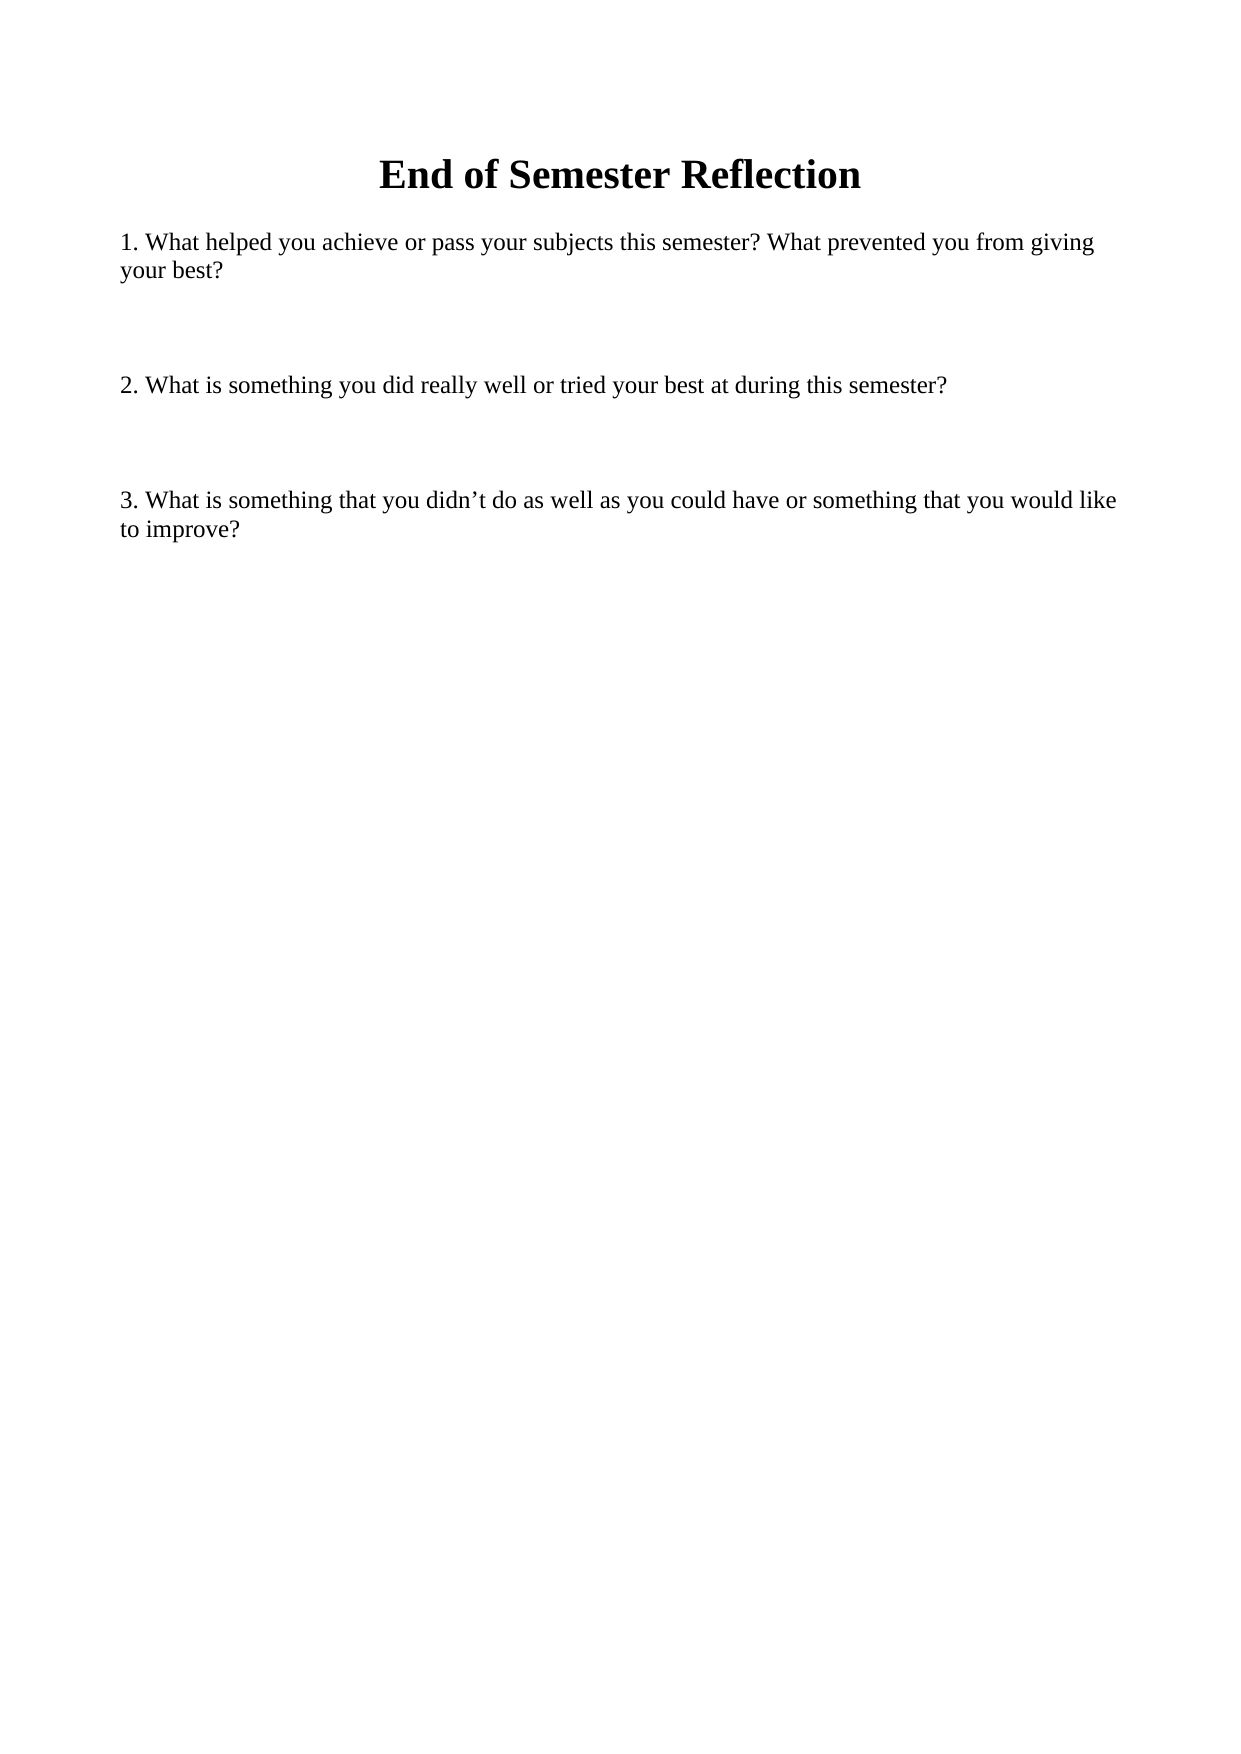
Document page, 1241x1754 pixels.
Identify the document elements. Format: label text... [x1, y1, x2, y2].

text End of Semester Reflection [120, 150, 1120, 198]
text 3. What is something that you didn’t do as well as you could have or something that you would like to improve? [120, 485, 1120, 543]
text 1. What helped you achieve or pass your subjects this semester? What prevented you from giving your best? [120, 227, 1120, 284]
text 2. What is something you did really well or tried your best at during this semester? [120, 370, 1120, 399]
